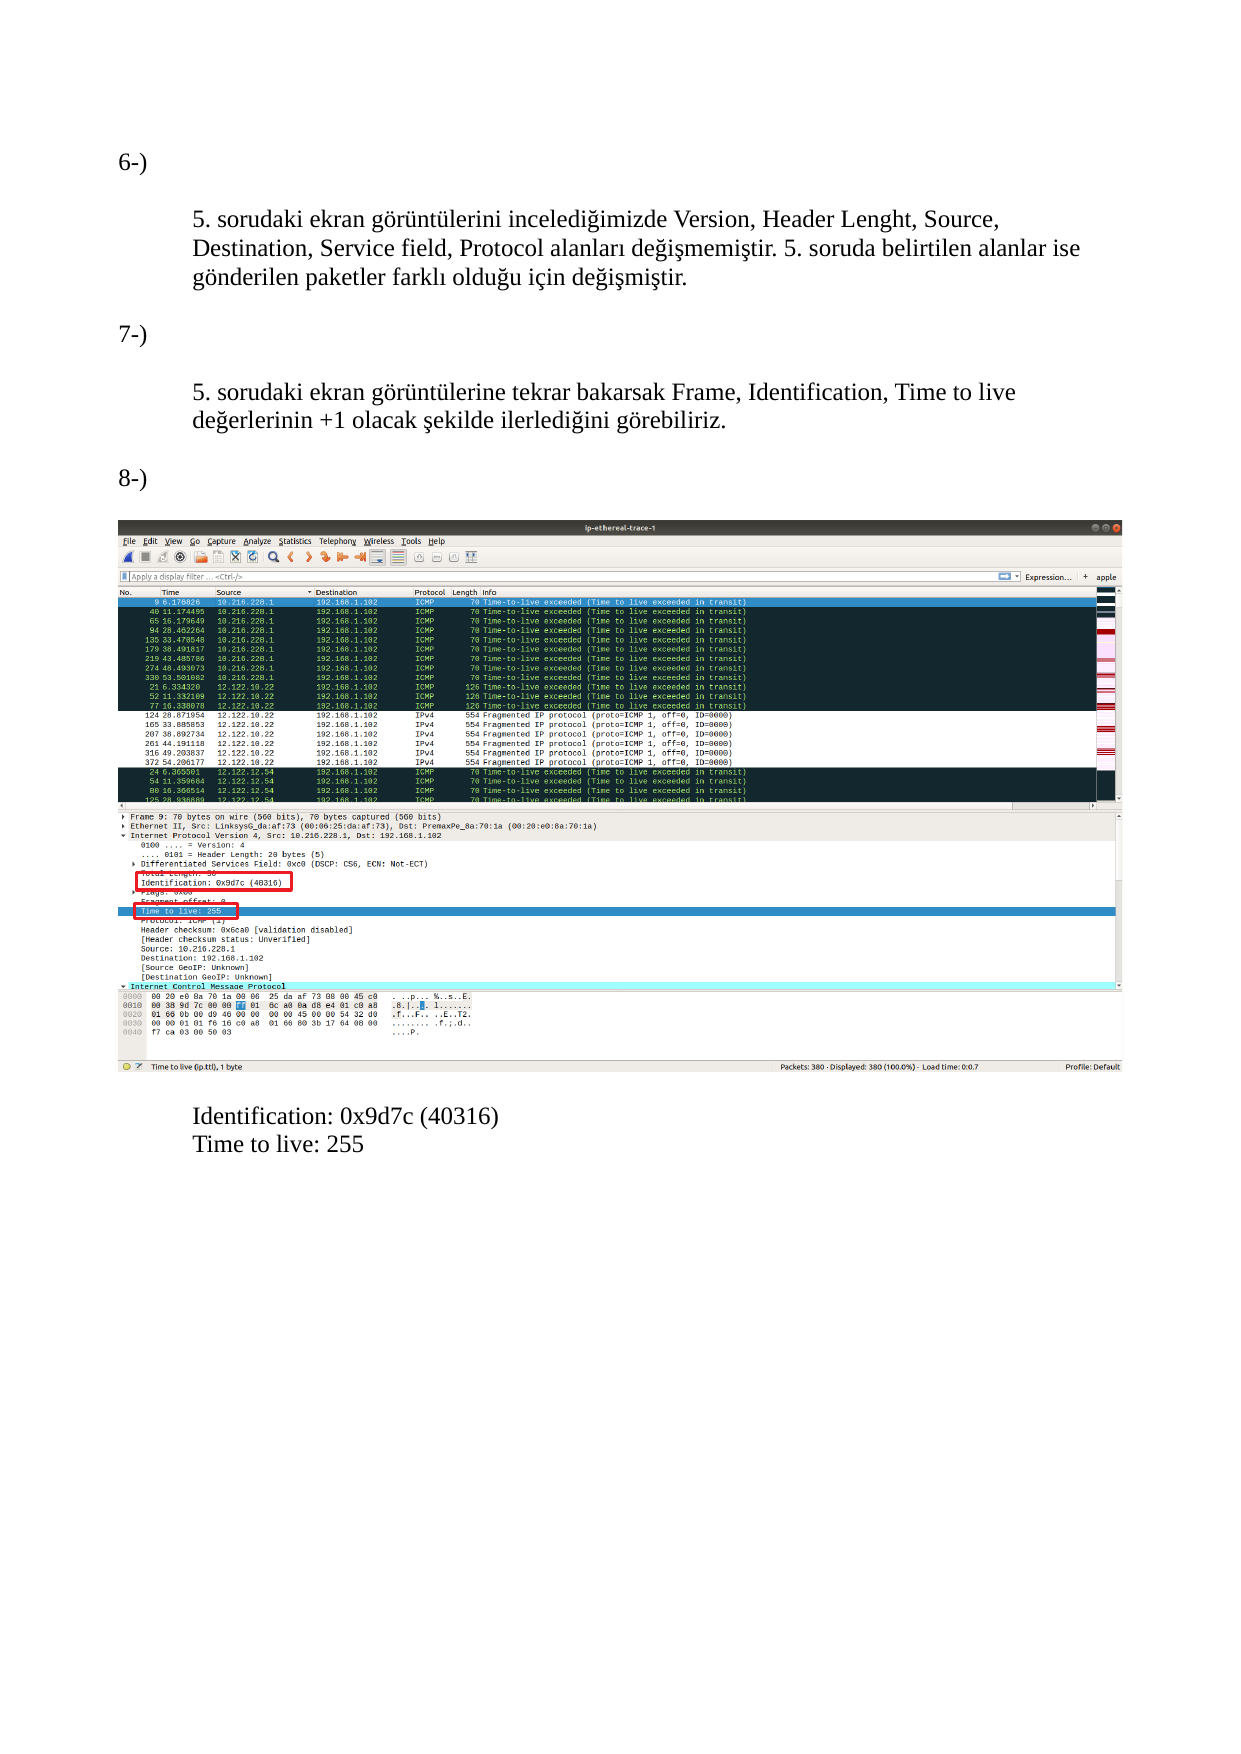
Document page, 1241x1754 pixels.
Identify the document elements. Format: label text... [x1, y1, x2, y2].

text 7-) [118, 319, 1122, 348]
text 8-) [118, 463, 1122, 492]
picture [118, 520, 1123, 1072]
text 6-) [118, 147, 1122, 176]
text 5. sorudaki ekran görüntülerini incelediğimizde Version, Header Lenght, Source, Destination, Service field, Protocol alanları değişmemiştir. 5. soruda belirtilen alanlar ise gönderilen paketler farklı olduğu için değişmiştir. [118, 204, 1122, 291]
text 5. sorudaki ekran görüntülerine tekrar bakarsak Frame, Identification, Time to live [118, 377, 1122, 406]
text değerlerinin +1 olacak şekilde ilerlediğini görebiliriz. [118, 406, 1122, 434]
text Identification: 0x9d7c (40316) [118, 1101, 1122, 1129]
text Time to live: 255 [118, 1129, 1122, 1158]
